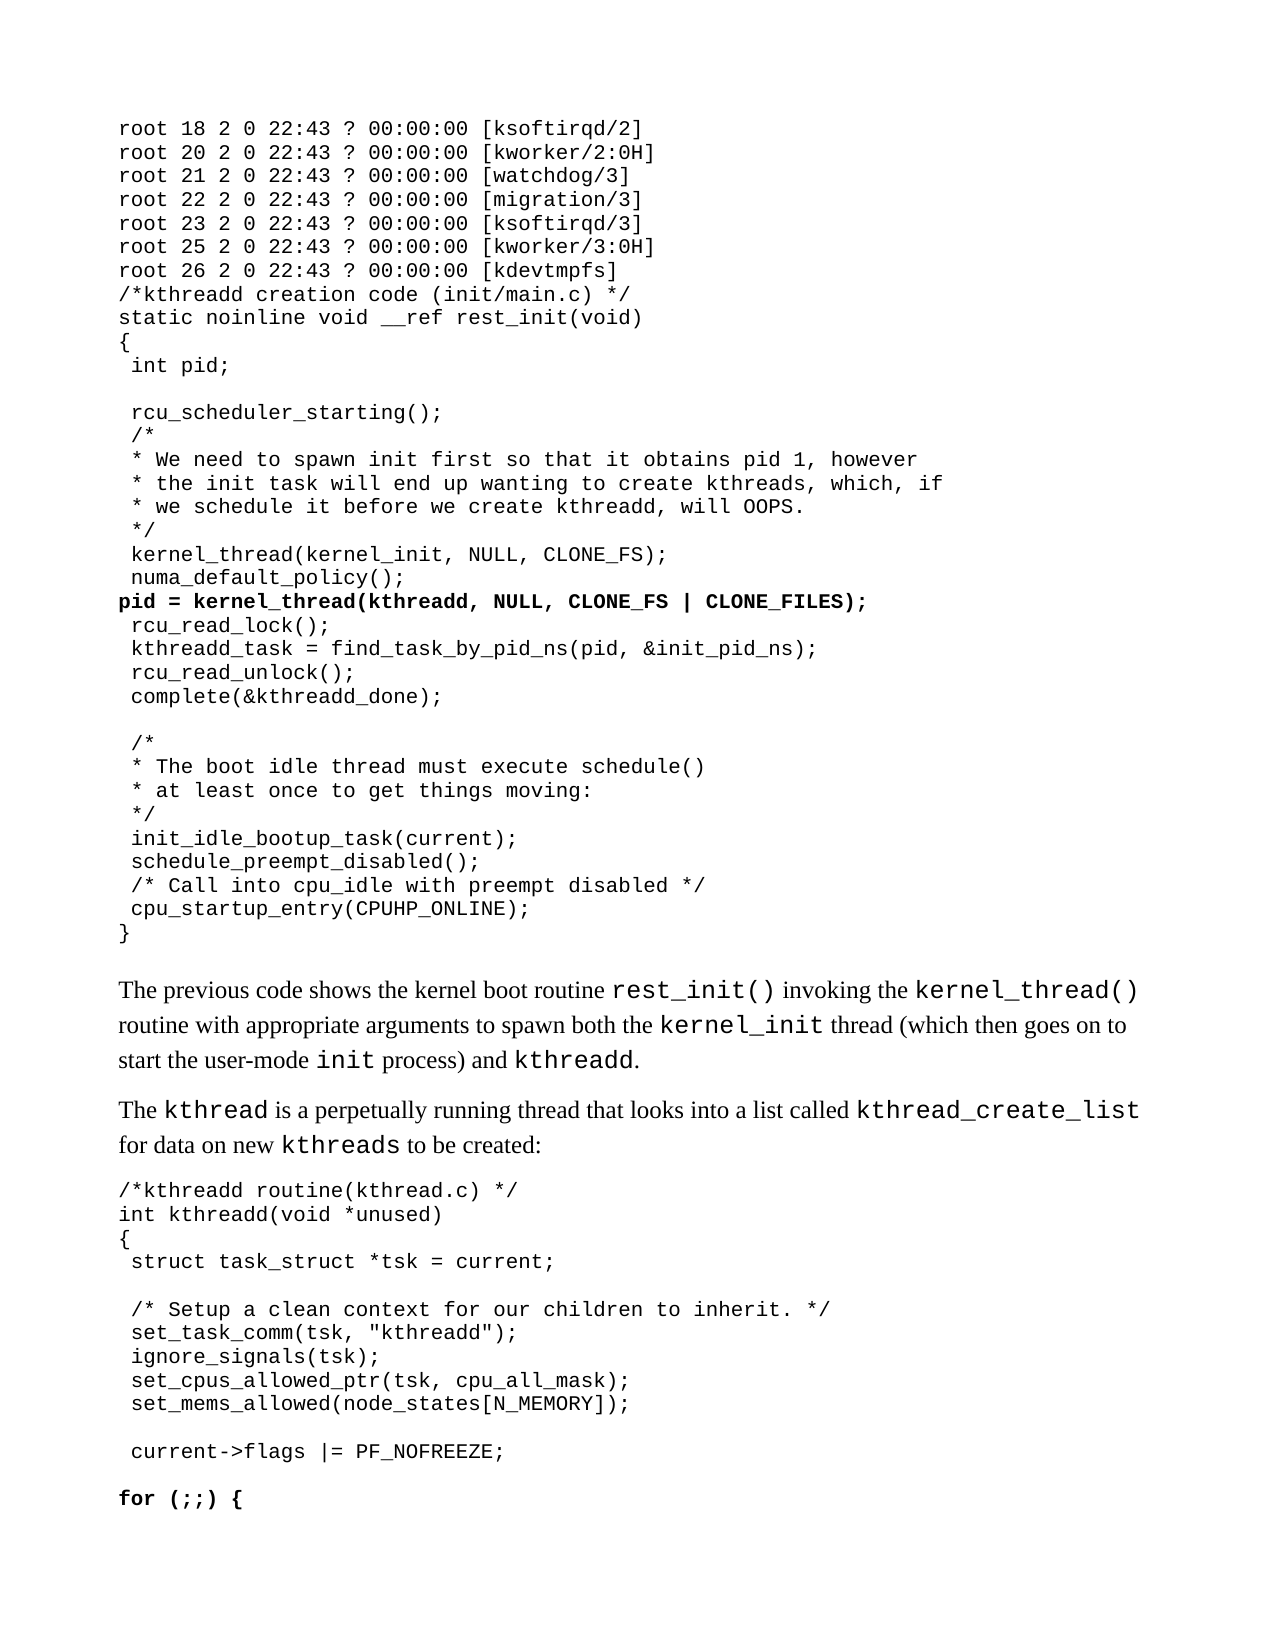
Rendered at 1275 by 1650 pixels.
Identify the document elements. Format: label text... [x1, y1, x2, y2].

text kernel_thread(kernel_init, NULL, CLONE_FS); [118, 544, 1157, 567]
text complete(&kthreadd_done); [118, 686, 1157, 709]
text int pid; [118, 354, 1157, 378]
text * We need to spawn init first so that it obtains pid 1, however [118, 449, 1157, 473]
text /* [118, 426, 1157, 449]
text root 26 2 0 22:43 ? 00:00:00 [kdevtmpfs] [118, 260, 1157, 284]
text root 22 2 0 22:43 ? 00:00:00 [migration/3] [118, 189, 1157, 213]
text The kthread is a perpetually running thread that looks into a list called kthread_create_list for data on new kthreads to be created: [118, 1095, 1157, 1161]
text * The boot idle thread must execute schedule() [118, 757, 1157, 780]
text root 21 2 0 22:43 ? 00:00:00 [watchdog/3] [118, 165, 1157, 189]
text root 25 2 0 22:43 ? 00:00:00 [kworker/3:0H] [118, 236, 1157, 260]
text * the init task will end up wanting to create kthreads, which, if [118, 473, 1157, 496]
text /*kthreadd routine(kthread.c) */ [118, 1181, 1157, 1204]
text set_cpus_allowed_ptr(tsk, cpu_all_mask); [118, 1370, 1157, 1393]
text set_mems_allowed(node_states[N_MEMORY]); [118, 1393, 1157, 1417]
text static noinline void __ref rest_init(void) [118, 307, 1157, 331]
text ignore_signals(tsk); [118, 1346, 1157, 1370]
text for (;;) { [118, 1488, 1157, 1512]
text The previous code shows the kernel boot routine rest_init() invoking the kernel_thread() routine with appropriate arguments to spawn both the kernel_init thread (which then goes on to start the user-mode init process) and kthreadd. [118, 975, 1157, 1076]
text rcu_read_lock(); [118, 615, 1157, 638]
text */ [118, 520, 1157, 544]
text /* [118, 733, 1157, 757]
text root 20 2 0 22:43 ? 00:00:00 [kworker/2:0H] [118, 142, 1157, 165]
text rcu_read_unlock(); [118, 662, 1157, 686]
text current->flags |= PF_NOFREEZE; [118, 1441, 1157, 1464]
text rcu_scheduler_starting(); [118, 402, 1157, 426]
text * we schedule it before we create kthreadd, will OOPS. [118, 496, 1157, 520]
text { [118, 331, 1157, 354]
text numa_default_policy(); [118, 567, 1157, 591]
text schedule_preempt_disabled(); [118, 851, 1157, 875]
text root 18 2 0 22:43 ? 00:00:00 [ksoftirqd/2] [118, 118, 1157, 142]
text init_idle_bootup_task(current); [118, 827, 1157, 851]
text set_task_comm(tsk, "kthreadd"); [118, 1322, 1157, 1346]
text int kthreadd(void *unused) [118, 1204, 1157, 1228]
text * at least once to get things moving: [118, 780, 1157, 804]
text root 23 2 0 22:43 ? 00:00:00 [ksoftirqd/3] [118, 213, 1157, 236]
text cpu_startup_entry(CPUHP_ONLINE); [118, 898, 1157, 922]
text /*kthreadd creation code (init/main.c) */ [118, 284, 1157, 307]
text { [118, 1228, 1157, 1251]
text struct task_struct *tsk = current; [118, 1251, 1157, 1275]
text */ [118, 804, 1157, 827]
text pid = kernel_thread(kthreadd, NULL, CLONE_FS | CLONE_FILES); [118, 591, 1157, 615]
text /* Setup a clean context for our children to inherit. */ [118, 1299, 1157, 1322]
text } [118, 922, 1157, 946]
text /* Call into cpu_idle with preempt disabled */ [118, 875, 1157, 898]
text kthreadd_task = find_task_by_pid_ns(pid, &init_pid_ns); [118, 638, 1157, 662]
